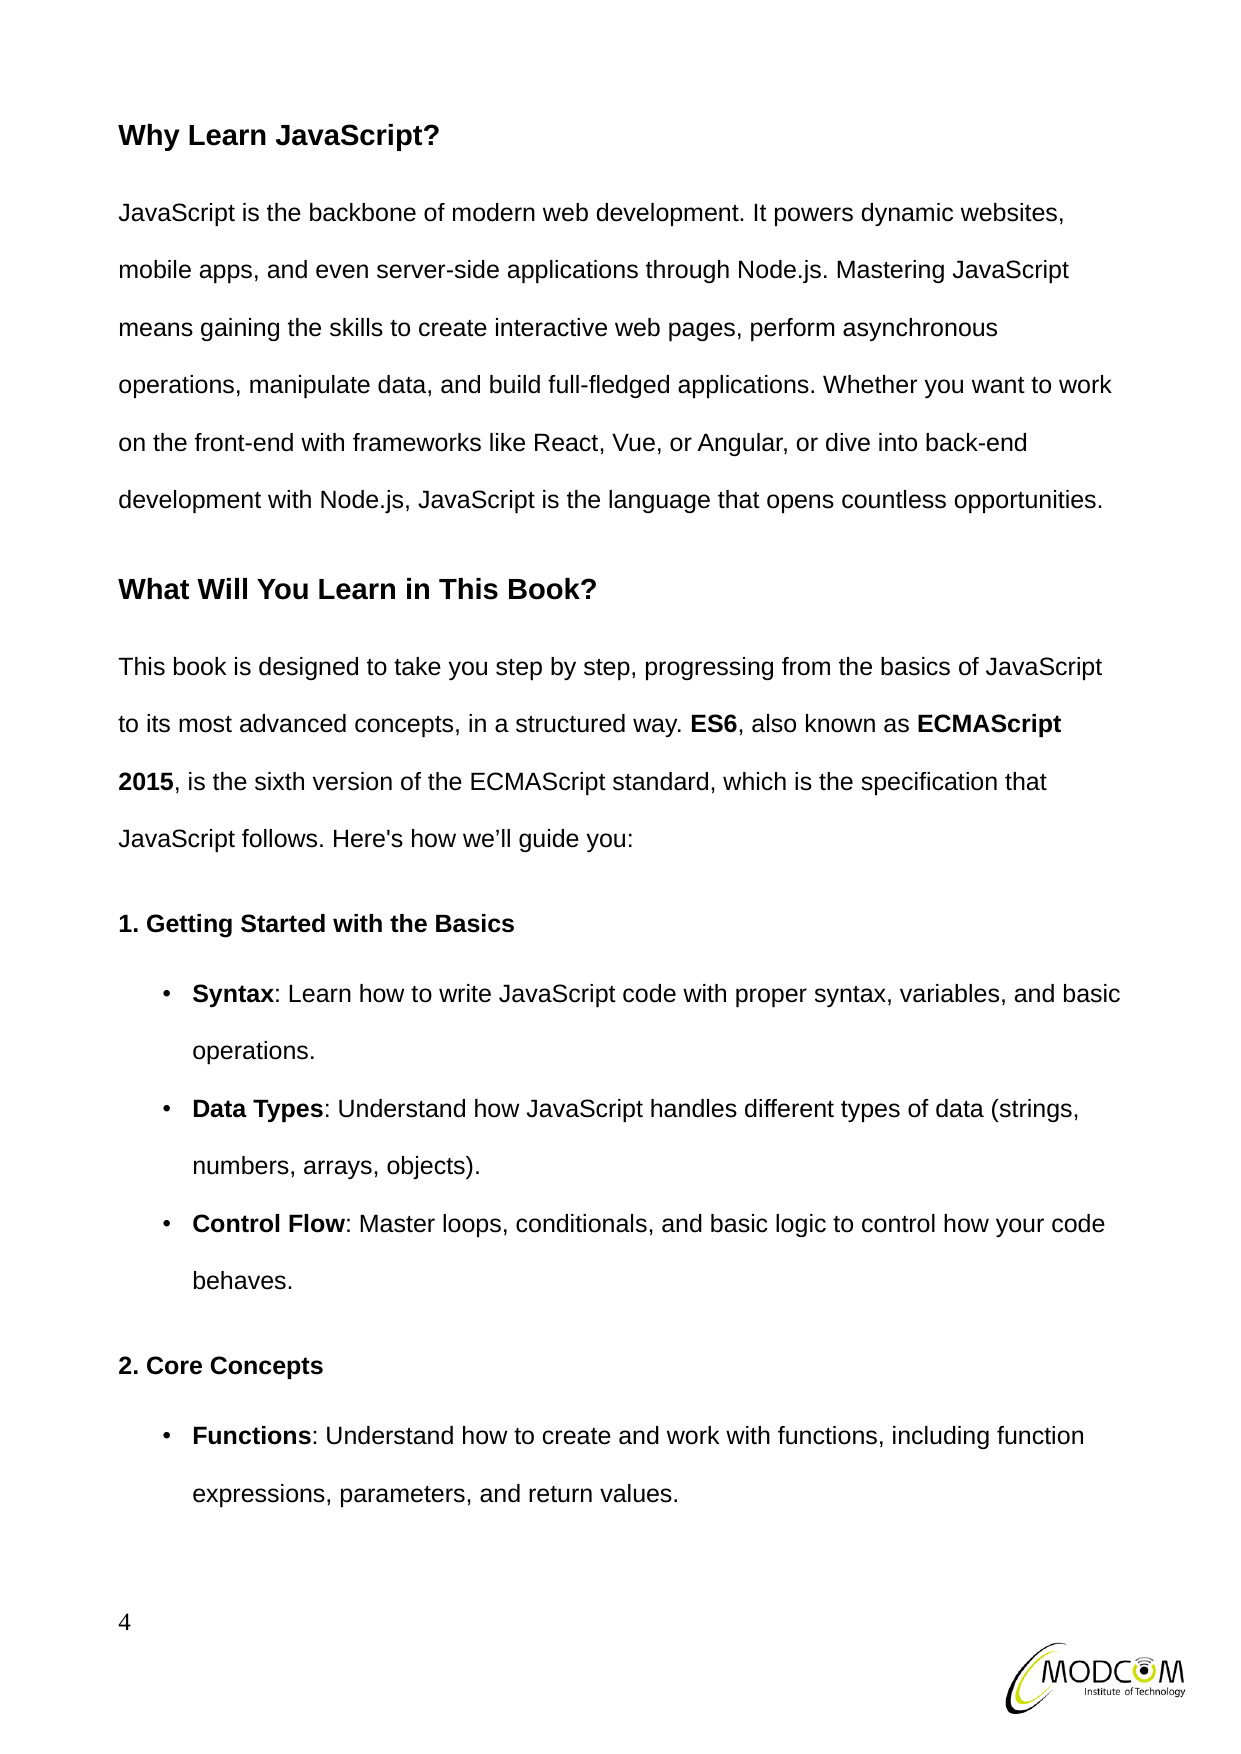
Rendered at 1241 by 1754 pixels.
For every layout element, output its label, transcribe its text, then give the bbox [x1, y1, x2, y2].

subtitle What Will You Learn in This Book? [118, 572, 1122, 605]
picture [997, 1626, 1191, 1718]
text JavaScript is the backbone of modern web development. It powers dynamic websites, mobile apps, and even server-side applications through Node.js. Mastering JavaScript means gaining the skills to create interactive web pages, perform asynchronous operations, manipulate data, and build full-fledged applications. Whether you want to work on the front-end with frameworks like React, Vue, or Angular, or dive into back-end development with Node.js, JavaScript is the language that opens countless opportunities. [118, 198, 1122, 514]
subtitle 2. Core Concepts [118, 1351, 1122, 1380]
subtitle 1. Getting Started with the Basics [118, 908, 1122, 937]
text This book is designed to take you step by step, progressing from the basics of JavaScript to its most advanced concepts, in a structured way. ES6, also known as ECMAScript 2015, is the sixth version of the ECMAScript standard, which is the specification that JavaScript follows. Here's how we’ll guide you: [118, 651, 1122, 853]
list Data Types: Understand how JavaScript handles different types of data (strings, numbers, arrays, objects). [162, 1094, 1122, 1180]
list Functions: Understand how to create and work with functions, including function expressions, parameters, and return values. [162, 1421, 1122, 1507]
list Syntax: Learn how to write JavaScript code with proper syntax, variables, and basic operations. [162, 978, 1122, 1065]
subtitle Why Learn JavaScript? [118, 118, 1122, 152]
list Control Flow: Master loops, conditionals, and basic logic to control how your code behaves. [162, 1209, 1122, 1295]
